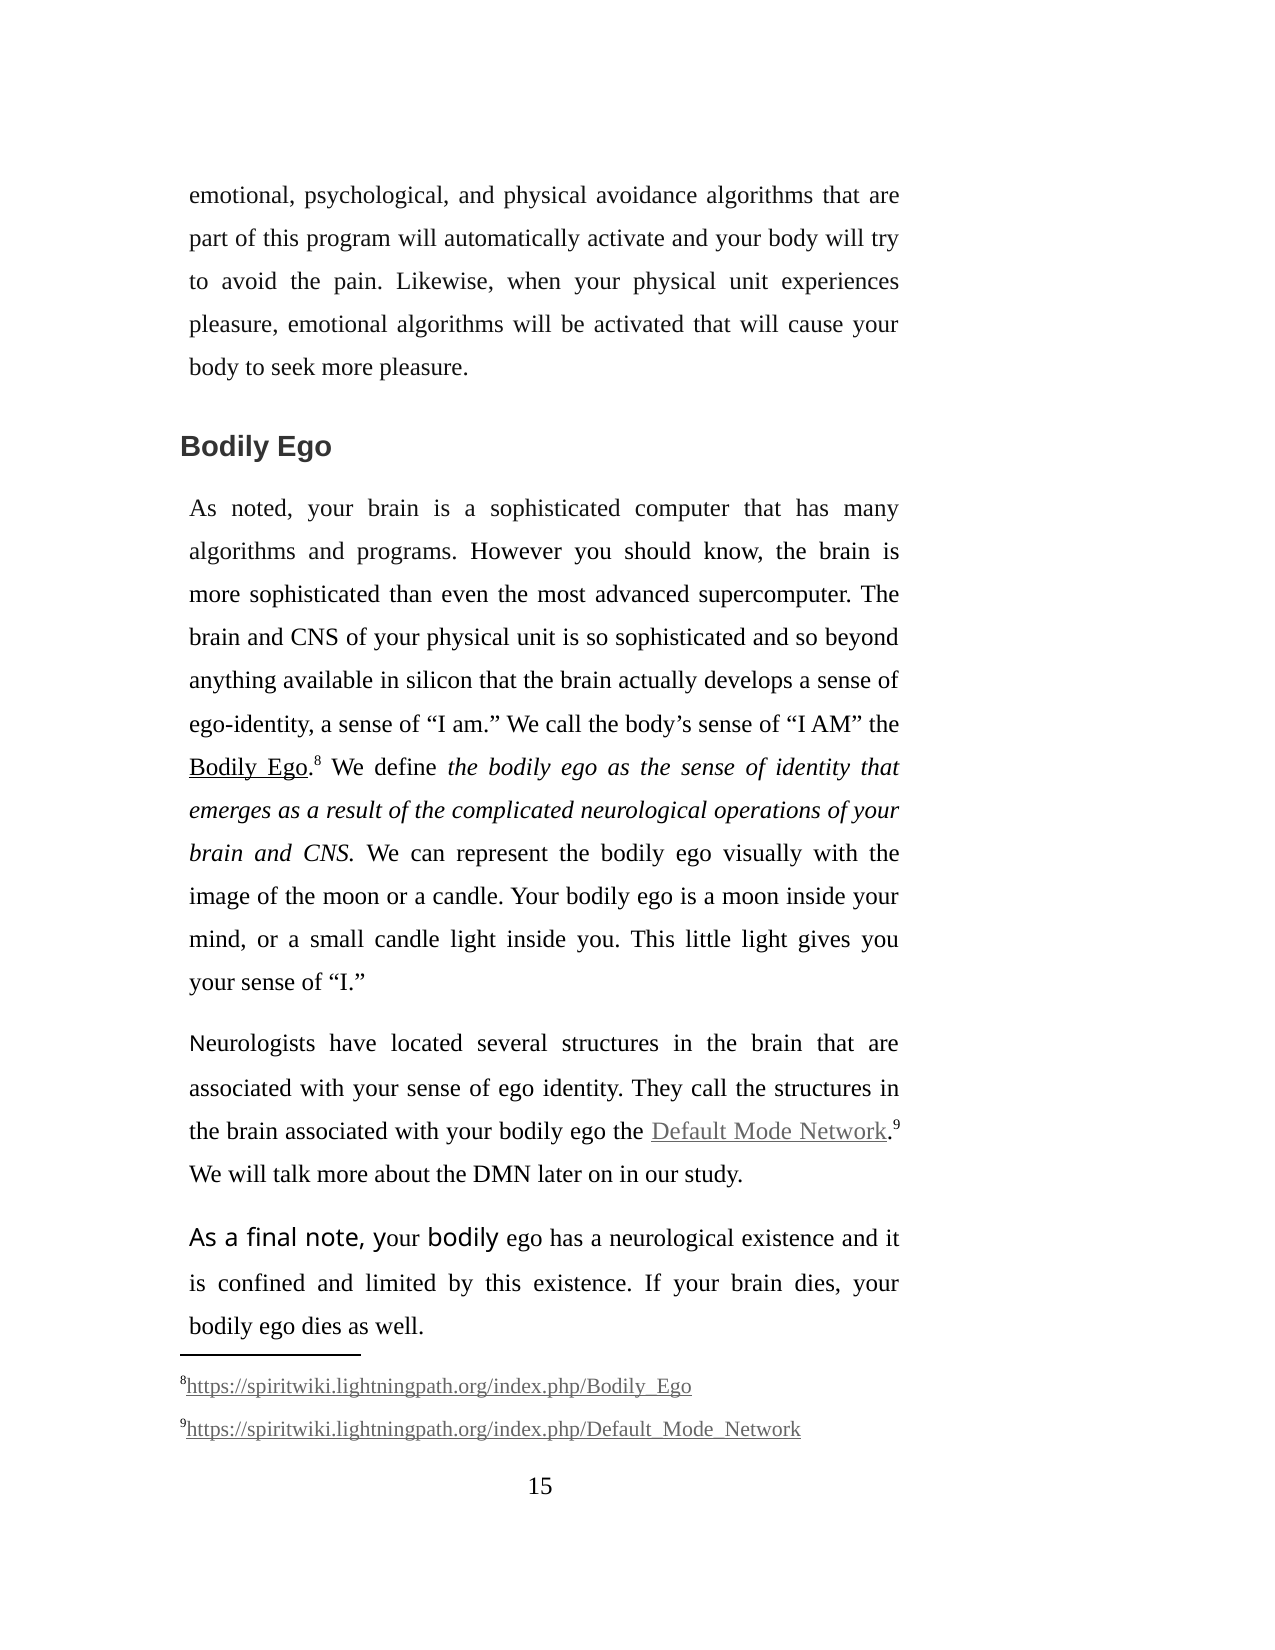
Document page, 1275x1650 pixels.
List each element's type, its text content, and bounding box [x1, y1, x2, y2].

text https://spiritwiki.lightningpath.org/index.php/Bodily_Ego [692, 1373, 900, 1398]
text Neurologists have located several structures in the brain that are associated with your sense of ego identity. They call the structures in the brain associated with your bodily ego the Default Mode Network. We will talk more about the DMN later on in our study. [189, 1028, 900, 1188]
text As a final note, your bodily ego has a neurological existence and it is confined and limited by this existence. If your brain dies, your bodily ego dies as well. [189, 1220, 900, 1340]
text As noted, your brain is a sophisticated computer that has many algorithms and programs. However you should know, the brain is more sophisticated than even the most advanced supercomputer. The brain and CNS of your physical unit is so sophisticated and so beyond anything available in silicon that the brain actually develops a sense of ego-identity, a sense of “I am.” We call the body’s sense of “I AM” the Bodily Ego. We define the bodily ego as the sense of identity that emerges as a result of the complicated neurological operations of your brain and CNS. We can represent the bodily ego visually with the image of the moon or a candle. Your bodily ego is a moon inside your mind, or a small candle light inside you. This little light gives you your sense of “I.” [189, 493, 900, 996]
text https://spiritwiki.lightningpath.org/index.php/Default_Mode_Network [801, 1416, 900, 1441]
subtitle Bodily Ego [180, 428, 900, 462]
text emotional, psychological, and physical avoidance algorithms that are part of this program will automatically activate and your body will try to avoid the pain. Likewise, when your physical unit experiences pleasure, emotional algorithms will be activated that will cause your body to seek more pleasure. [189, 180, 900, 381]
